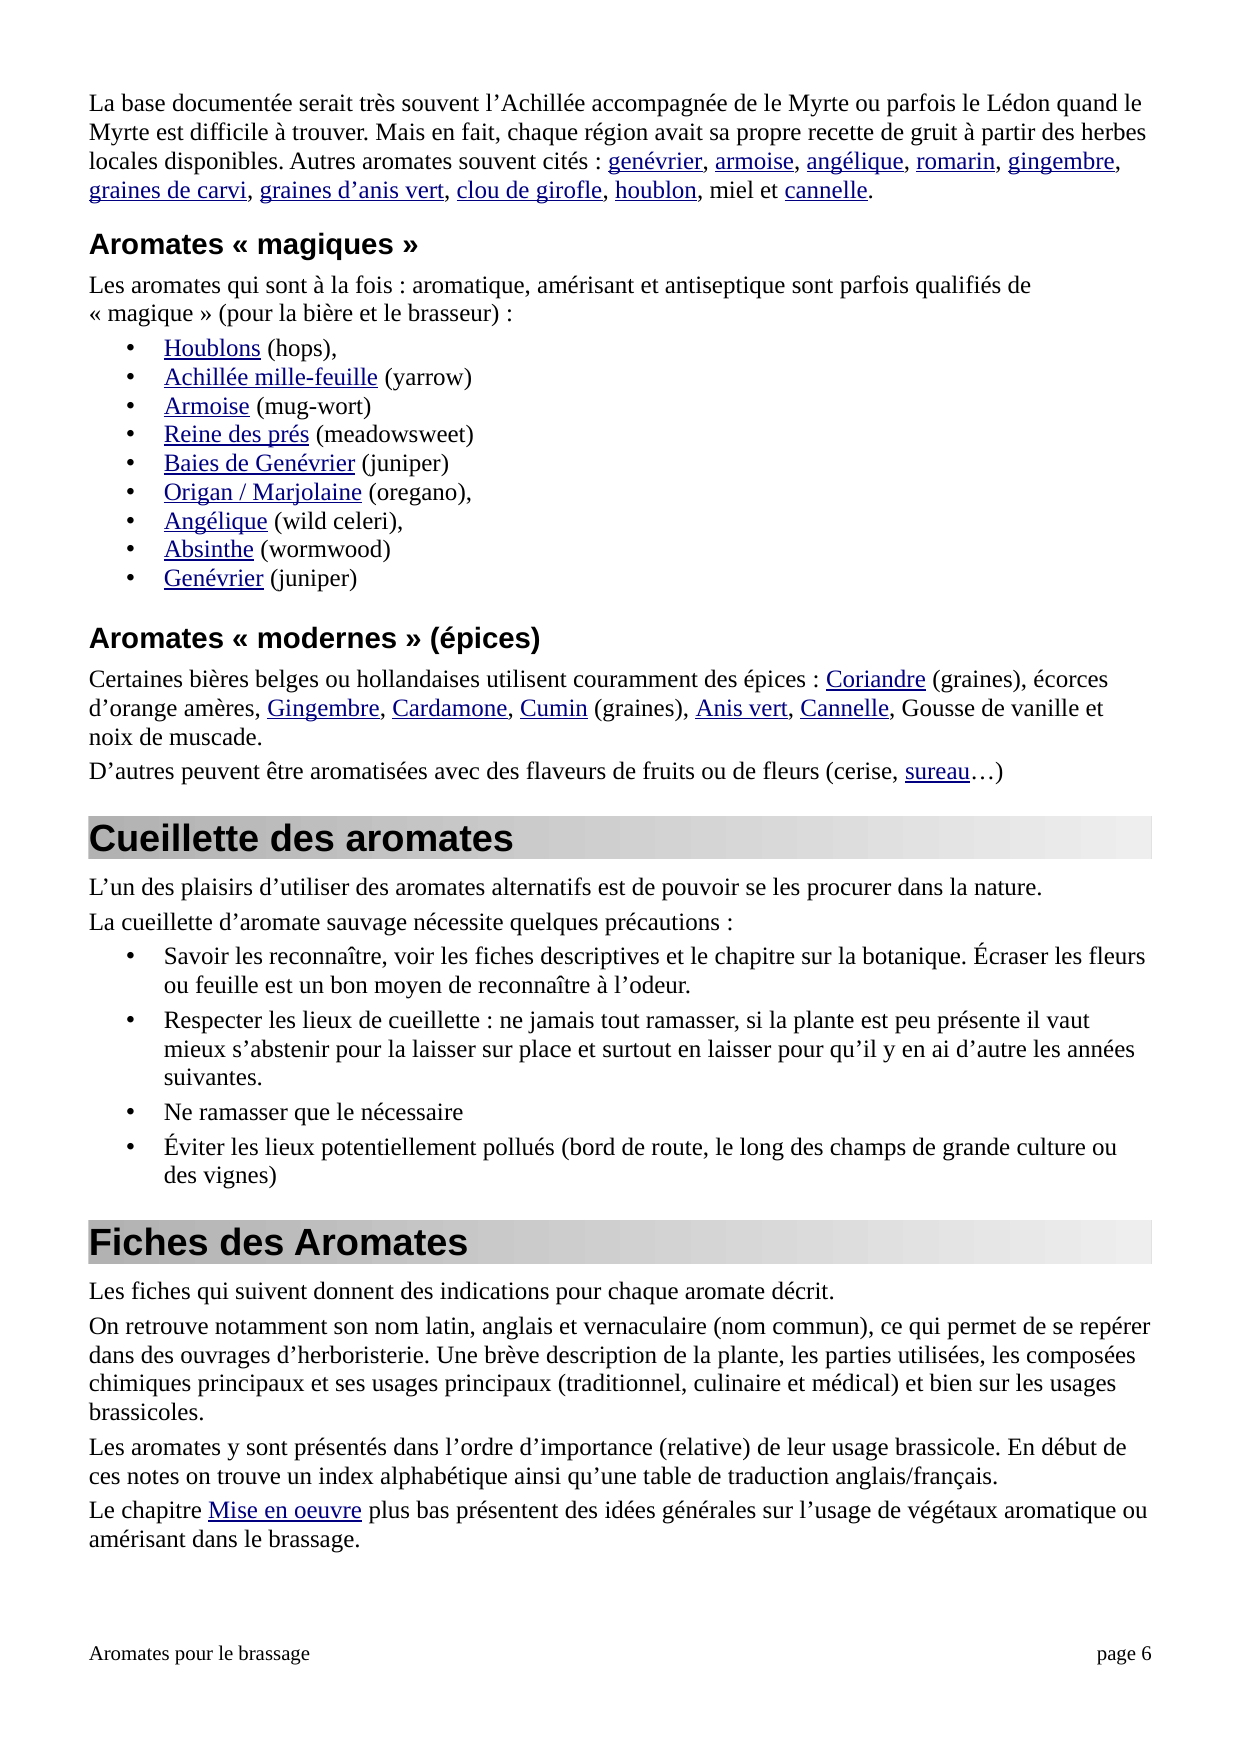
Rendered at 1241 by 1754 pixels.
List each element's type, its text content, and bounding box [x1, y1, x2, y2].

list Origan / Marjolaine (oregano), [126, 477, 1152, 506]
list Houblons (hops), [126, 333, 1152, 362]
text Certaines bières belges ou hollandaises utilisent couramment des épices : Coriandre (graines), écorces d’orange amères, Gingembre, Cardamone, Cumin (graines), Anis vert, Cannelle, Gousse de vanille et noix de muscade. [88, 664, 1152, 750]
list Genévrier (juniper) [126, 563, 1152, 592]
text L’un des plaisirs d’utiliser des aromates alternatifs est de pouvoir se les procurer dans la nature. [88, 872, 1152, 901]
text Les fiches qui suivent donnent des indications pour chaque aromate décrit. [88, 1276, 1152, 1305]
subtitle Fiches des Aromates [88, 1220, 1152, 1264]
text La base documentée serait très souvent l’Achillée accompagnée de le Myrte ou parfois le Lédon quand le Myrte est difficile à trouver. Mais en fait, chaque région avait sa propre recette de gruit à partir des herbes locales disponibles. Autres aromates souvent cités : genévrier, armoise, angélique, romarin, gingembre, graines de carvi, graines d’anis vert, clou de girofle, houblon, miel et cannelle. [88, 88, 1152, 203]
subtitle Aromates « magiques » [88, 227, 1152, 261]
text On retrouve notamment son nom latin, anglais et vernaculaire (nom commun), ce qui permet de se repérer dans des ouvrages d’herboristerie. Une brève description de la plante, les parties utilisées, les composées chimiques principaux et ses usages principaux (traditionnel, culinaire et médical) et bien sur les usages brassicoles. [88, 1311, 1152, 1426]
list Baies de Genévrier (juniper) [126, 448, 1152, 477]
text Le chapitre Mise en oeuvre plus bas présentent des idées générales sur l’usage de végétaux aromatique ou amérisant dans le brassage. [88, 1495, 1152, 1553]
list Ne ramasser que le nécessaire [126, 1097, 1152, 1126]
list Absinthe (wormwood) [126, 534, 1152, 563]
subtitle Cueillette des aromates [88, 816, 1152, 859]
text Les aromates qui sont à la fois : aromatique, amérisant et antiseptique sont parfois qualifiés de « magique » (pour la bière et le brasseur) : [88, 270, 1152, 327]
list Respecter les lieux de cueillette : ne jamais tout ramasser, si la plante est peu présente il vaut mieux s’abstenir pour la laisser sur place et surtout en laisser pour qu’il y en ai d’autre les années suivantes. [126, 1005, 1152, 1091]
list Éviter les lieux potentiellement pollués (bord de route, le long des champs de grande culture ou des vignes) [126, 1132, 1152, 1189]
text La cueillette d’aromate sauvage nécessite quelques précautions : [88, 907, 1152, 936]
list Savoir les reconnaître, voir les fiches descriptives et le chapitre sur la botanique. Écraser les fleurs ou feuille est un bon moyen de reconnaître à l’odeur. [126, 941, 1152, 999]
subtitle Aromates « modernes » (épices) [88, 621, 1152, 655]
list Reine des prés (meadowsweet) [126, 419, 1152, 448]
text D’autres peuvent être aromatisées avec des flaveurs de fruits ou de fleurs (cerise, sureau…) [88, 756, 1152, 785]
list Angélique (wild celeri), [126, 506, 1152, 534]
text Les aromates y sont présentés dans l’ordre d’importance (relative) de leur usage brassicole. En début de ces notes on trouve un index alphabétique ainsi qu’une table de traduction anglais/français. [88, 1432, 1152, 1489]
list Achillée mille-feuille (yarrow) [126, 362, 1152, 391]
list Armoise (mug-wort) [126, 391, 1152, 419]
